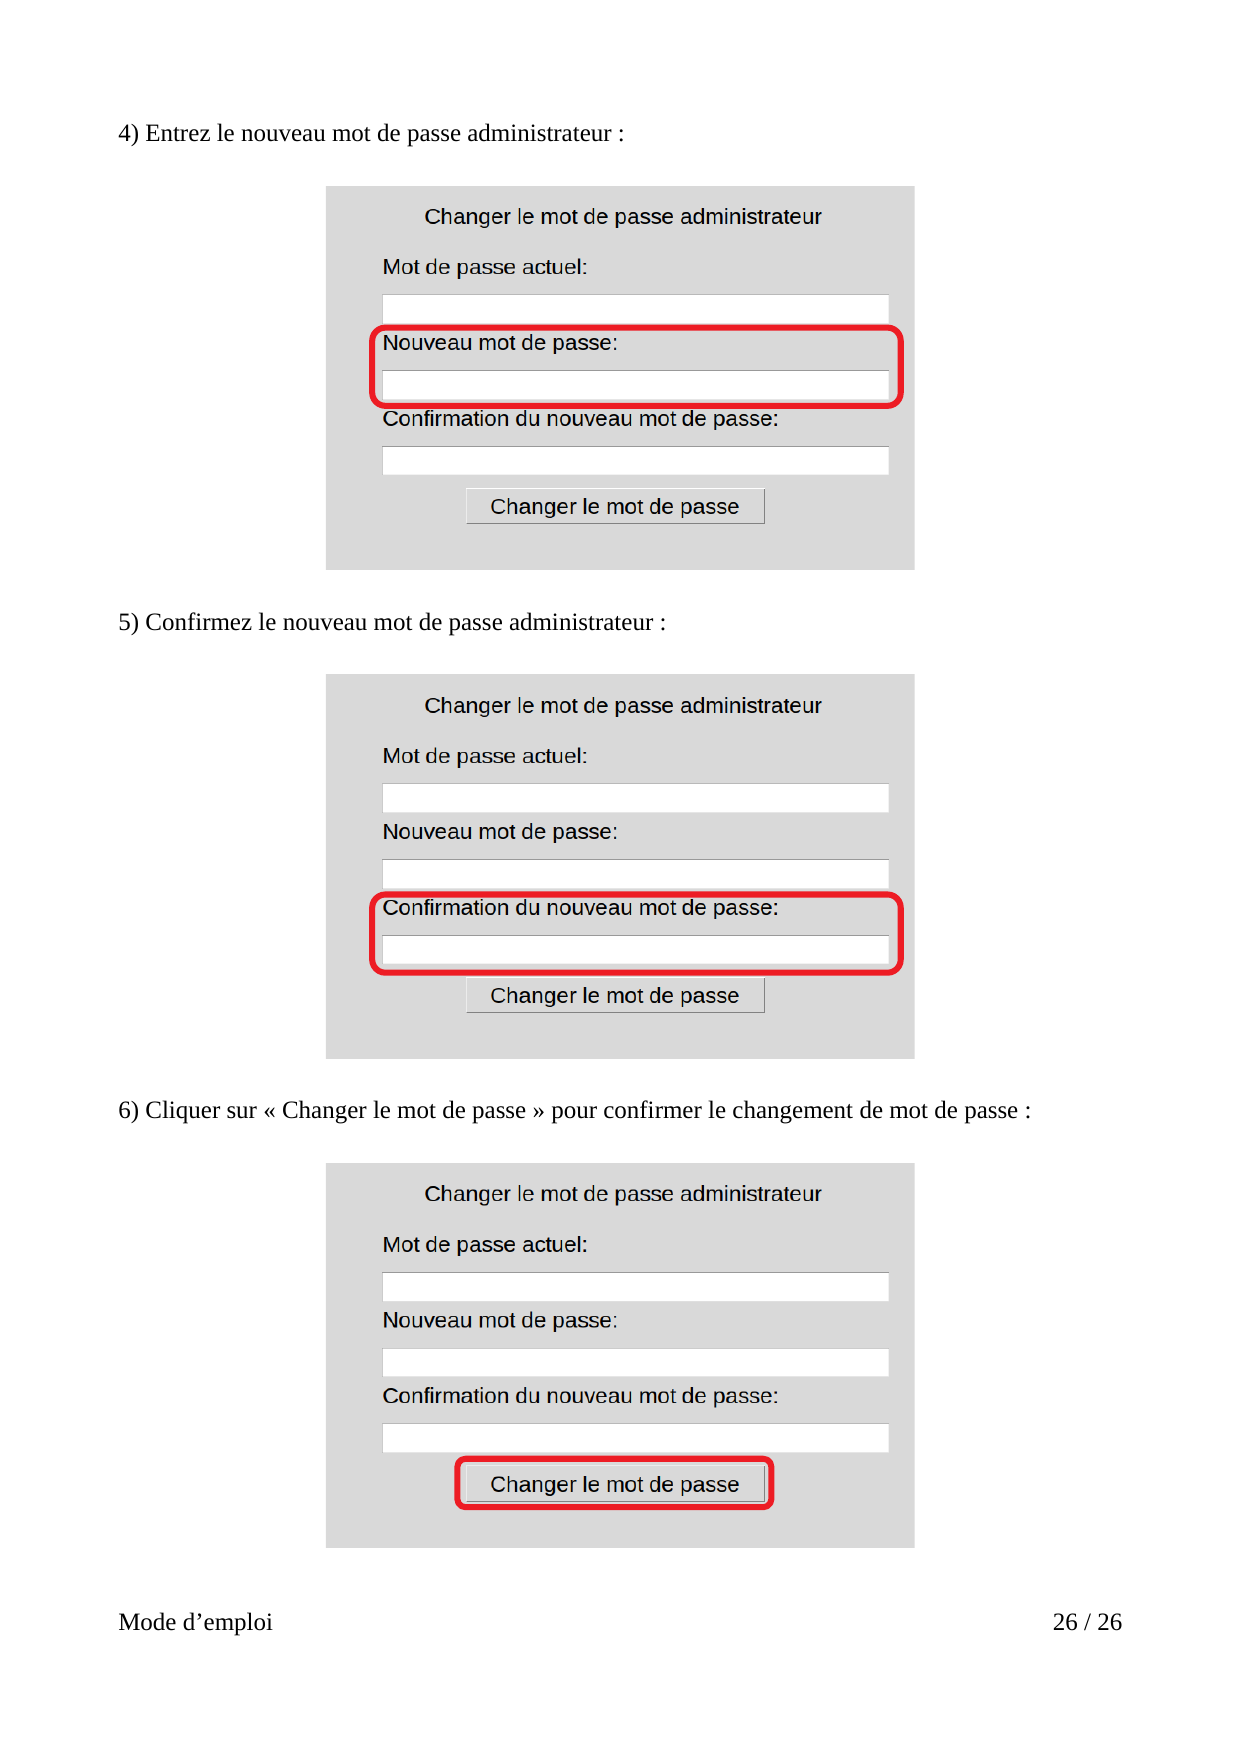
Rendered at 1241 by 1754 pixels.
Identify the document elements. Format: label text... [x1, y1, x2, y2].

picture [611, 674, 915, 1059]
text 6) Cliquer sur « Changer le mot de passe » pour confirmer le changement de mot de passe : [118, 1096, 1122, 1124]
text 5) Confirmez le nouveau mot de passe administrateur : [118, 607, 1122, 636]
picture [611, 331, 897, 402]
picture [611, 1462, 768, 1504]
picture [611, 1163, 915, 1548]
picture [611, 186, 915, 570]
text 4) Entrez le nouveau mot de passe administrateur : [118, 118, 1122, 147]
picture [611, 898, 897, 969]
